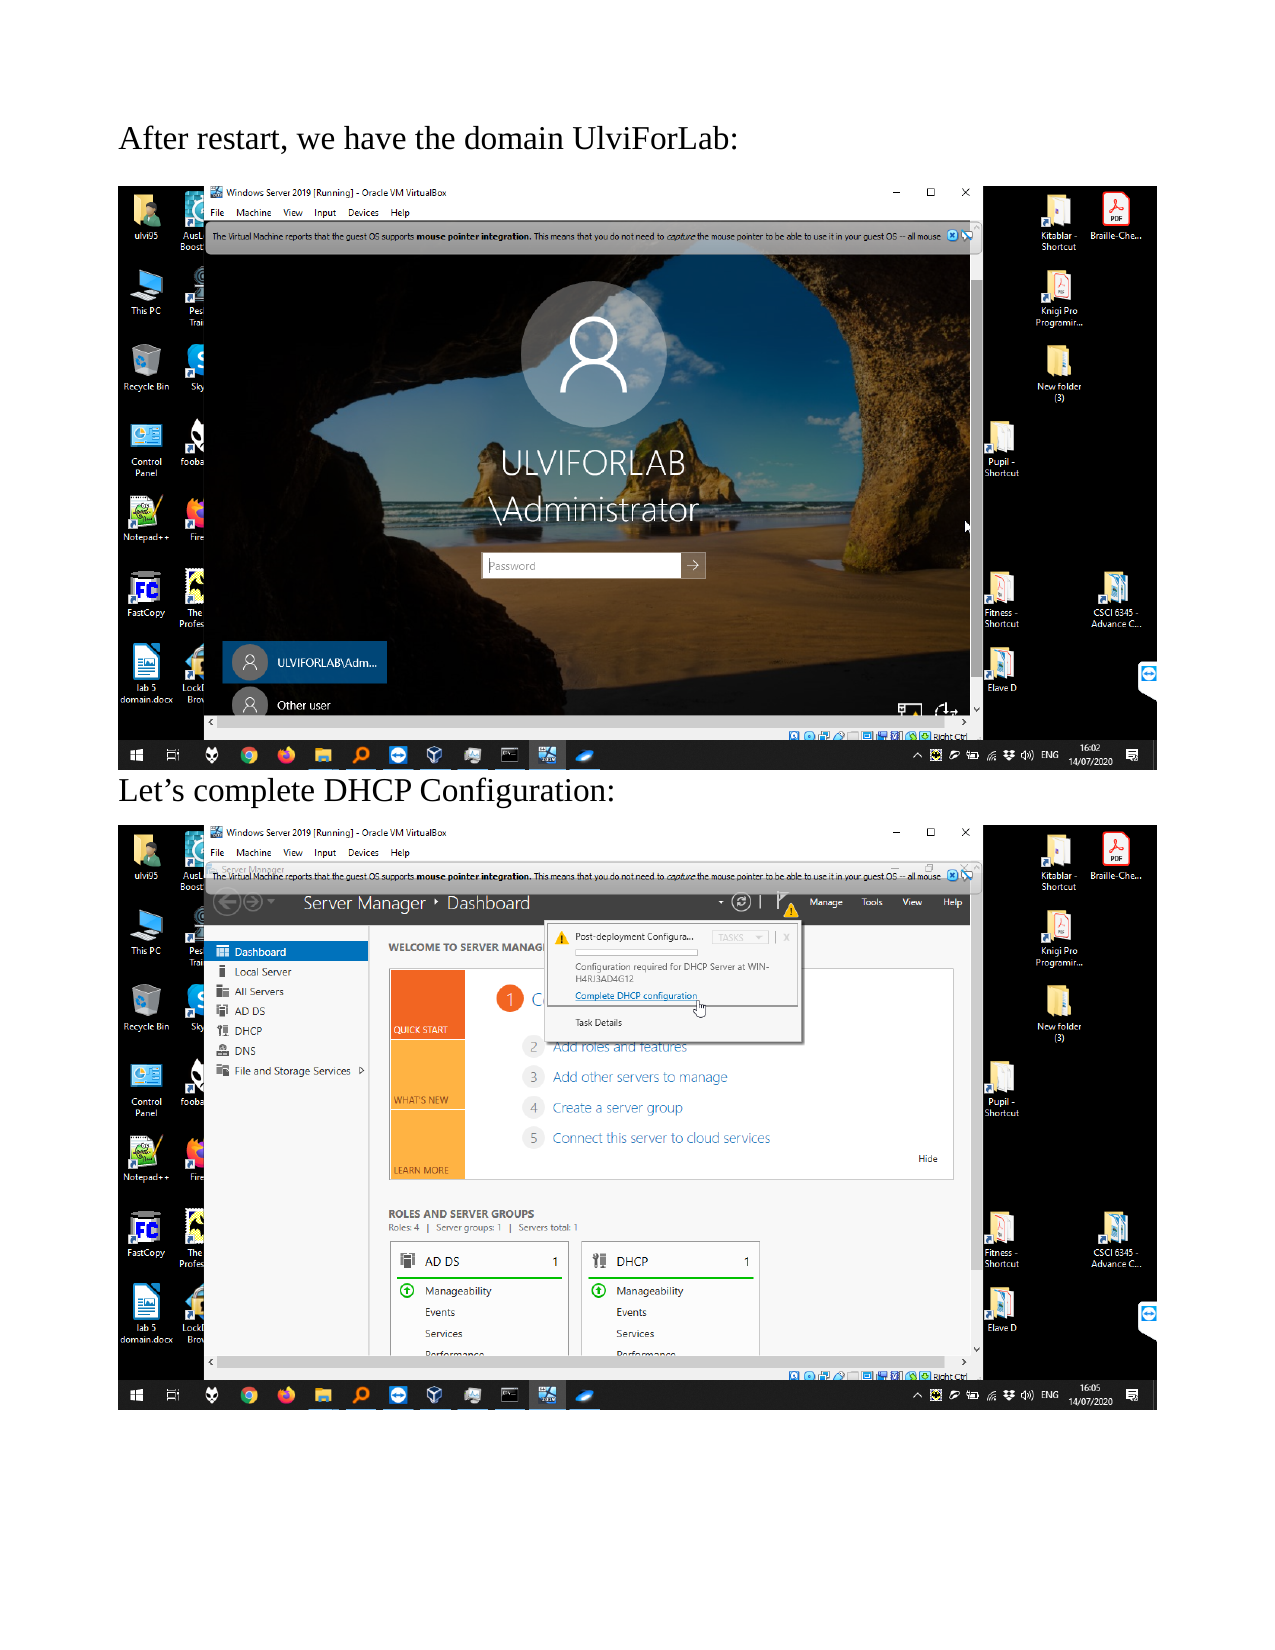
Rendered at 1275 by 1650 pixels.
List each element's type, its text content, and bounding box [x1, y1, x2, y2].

text After restart, we have the domain UlviForLab: [118, 118, 1157, 156]
text Let’s complete DHCP Configuration: [118, 770, 1157, 808]
picture [118, 825, 1157, 1410]
picture [118, 186, 1157, 770]
